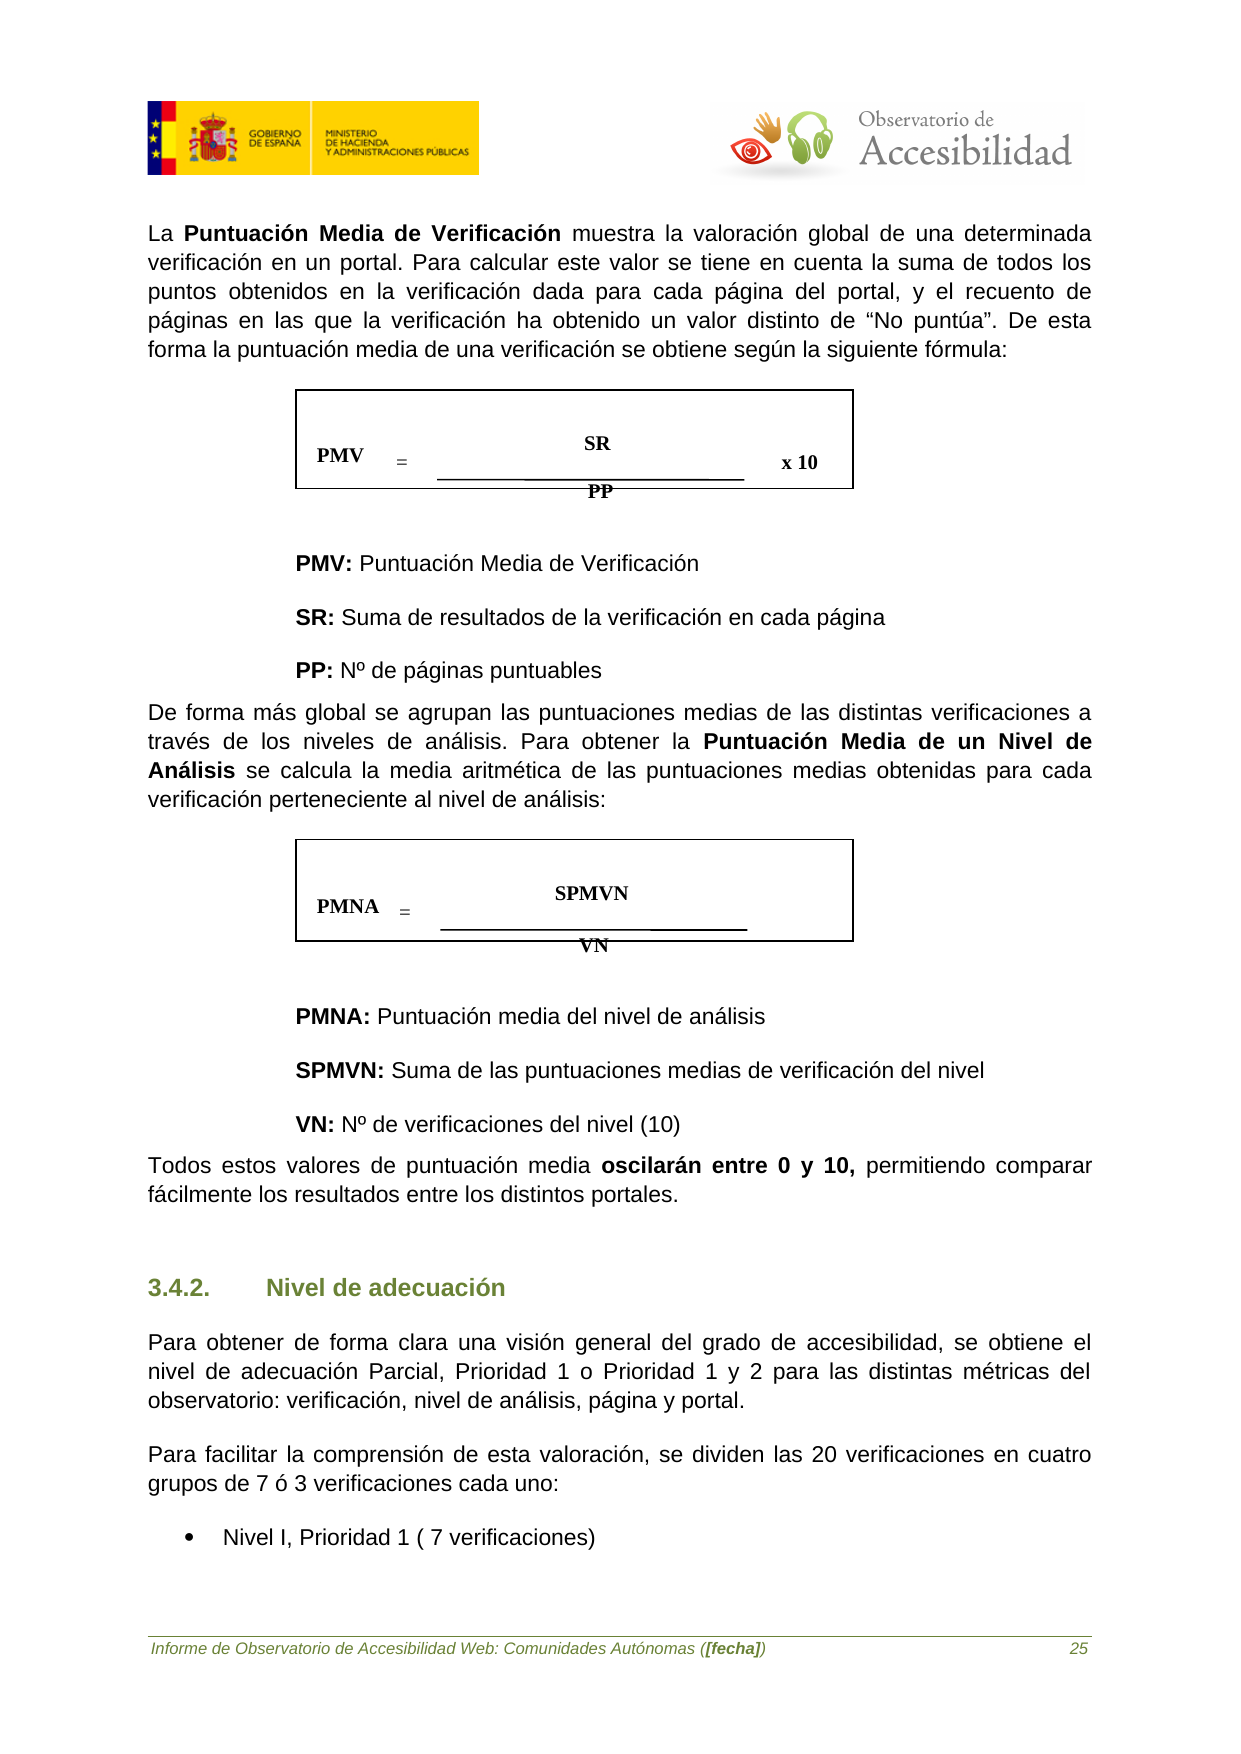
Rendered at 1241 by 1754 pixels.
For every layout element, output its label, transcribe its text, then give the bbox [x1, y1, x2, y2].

text PP: Nº de páginas puntuables [295, 657, 1092, 684]
text La Puntuación Media de Verificación muestra la valoración global de una determinada verificación en un portal. Para calcular este valor se tiene en cuenta la suma de todos los puntos obtenidos en la verificación dada para cada página del portal, y el recuento de páginas en las que la verificación ha obtenido un valor distinto de “No puntúa”. De esta forma la puntuación media de una verificación se obtiene según la siguiente fórmula: [148, 220, 1092, 362]
text Todos estos valores de puntuación media oscilarán entre 0 y 10, permitiendo comparar fácilmente los resultados entre los distintos portales. [148, 1152, 1092, 1207]
text VN: Nº de verificaciones del nivel (10) [295, 1111, 1092, 1137]
text Para obtener de forma clara una visión general del grado de accesibilidad, se obtiene el nivel de adecuación Parcial, Prioridad 1 o Prioridad 1 y 2 para las distintas métricas del observatorio: verificación, nivel de análisis, página y portal. [148, 1329, 1092, 1413]
picture [147, 101, 479, 175]
text Para facilitar la comprensión de esta valoración, se dividen las 20 verificaciones en cuatro grupos de 7 ó 3 verificaciones cada uno: [148, 1441, 1092, 1496]
text PMV: Puntuación Media de Verificación [295, 549, 1092, 576]
list Nivel I, Prioridad 1 ( 7 verificaciones) [185, 1524, 1092, 1550]
subtitle Nivel de adecuación [148, 1273, 1092, 1301]
text PMNA: Puntuación media del nivel de análisis [295, 1003, 1092, 1029]
text SPMVN: Suma de las puntuaciones medias de verificación del nivel [295, 1057, 1092, 1083]
text De forma más global se agrupan las puntuaciones medias de las distintas verificaciones a través de los niveles de análisis. Para obtener la Puntuación Media de un Nivel de Análisis se calcula la media aritmética de las puntuaciones medias obtenidas para cada verificación perteneciente al nivel de análisis: [148, 699, 1092, 812]
text SR: Suma de resultados de la verificación en cada página [295, 603, 1092, 630]
picture [710, 102, 1086, 185]
